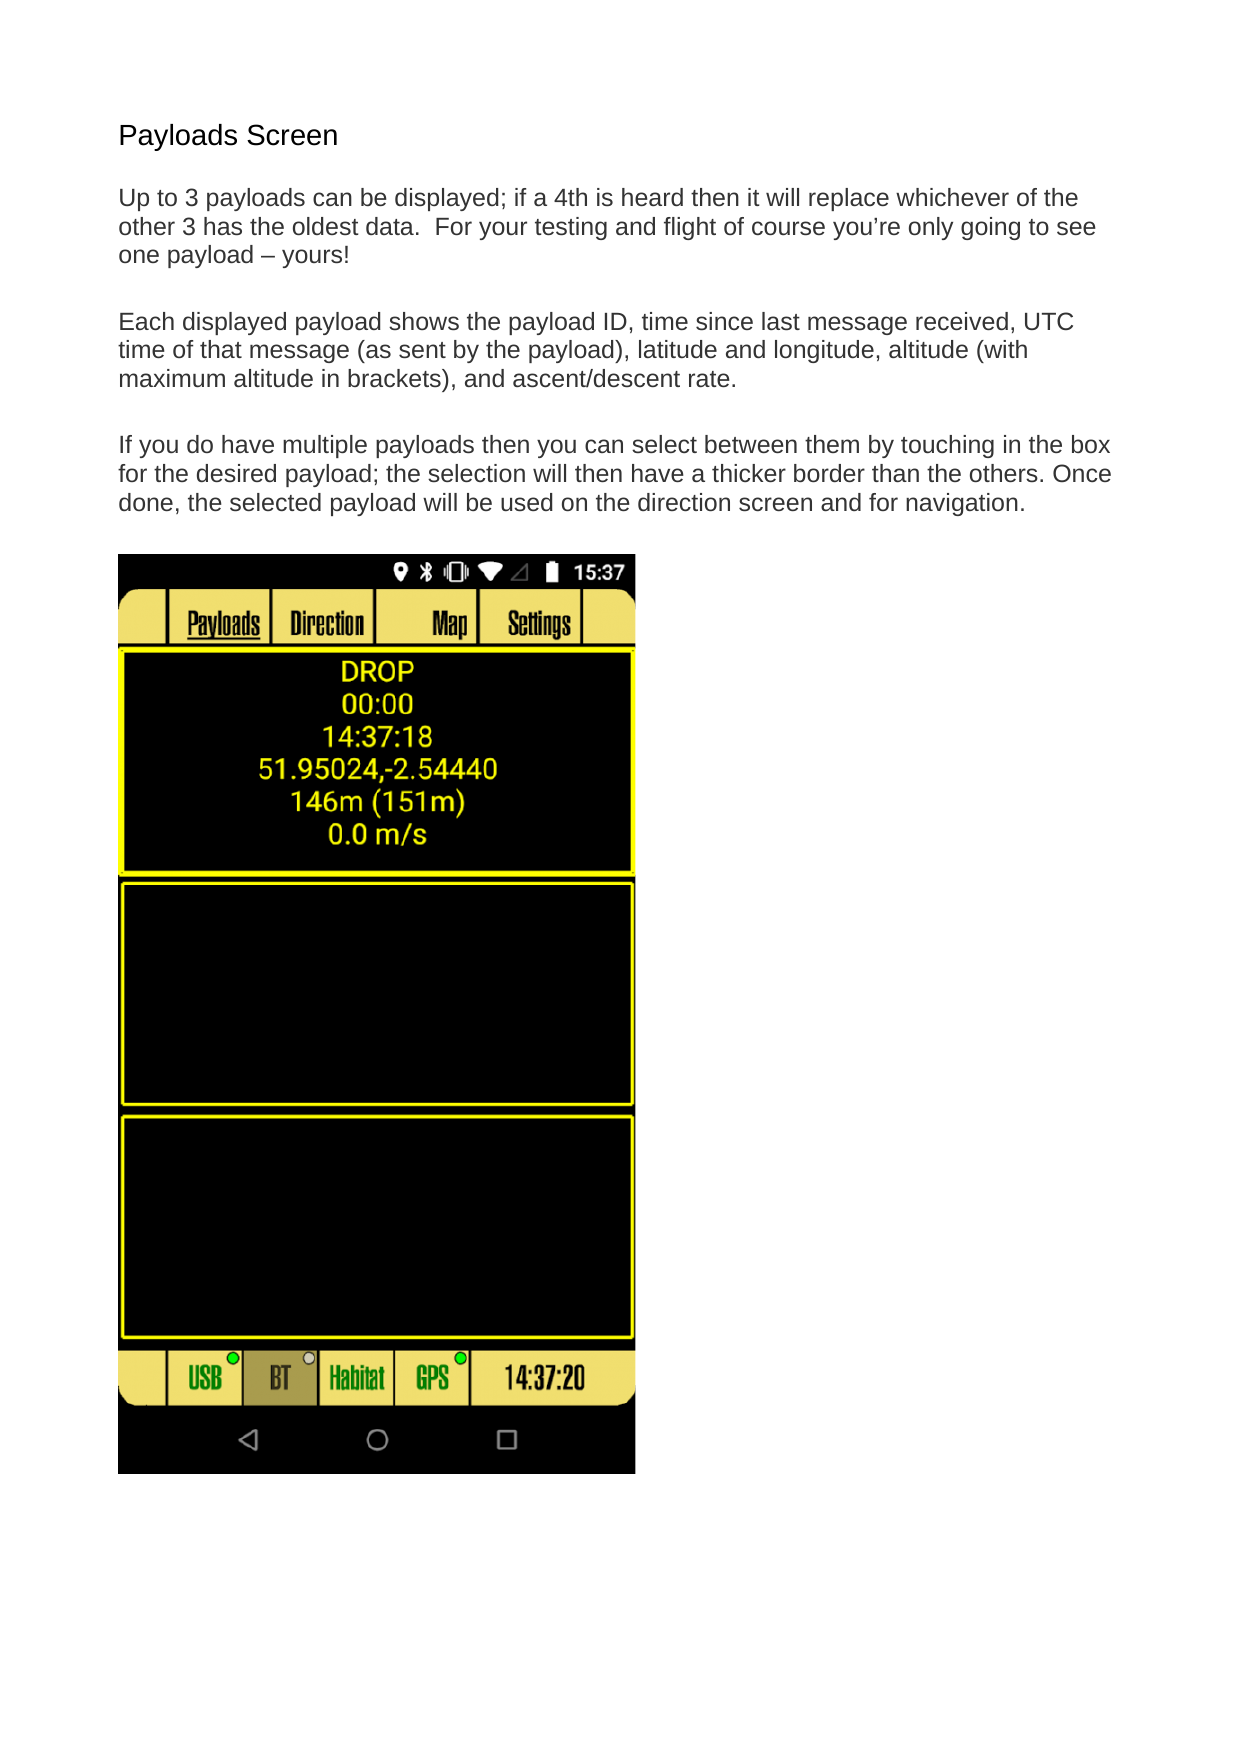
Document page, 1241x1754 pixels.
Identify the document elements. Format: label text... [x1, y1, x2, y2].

text Up to 3 payloads can be displayed; if a 4th is heard then it will replace whichever of the other 3 has the oldest data. For your testing and flight of course you’re only going to see one payload – yours! [118, 183, 1122, 269]
text If you do have multiple payloads then you can select between them by touching in the box for the desired payload; the selection will then have a thicker border than the others. Once done, the selected payload will be used on the direction screen and for navigation. [118, 430, 1122, 517]
picture [118, 554, 636, 1474]
text Each displayed payload shows the payload ID, time since last message received, UTC time of that message (as sent by the payload), latitude and longitude, altitude (with maximum altitude in brackets), and ascent/descent rate. [118, 307, 1122, 393]
subtitle Payloads Screen [118, 118, 1122, 152]
